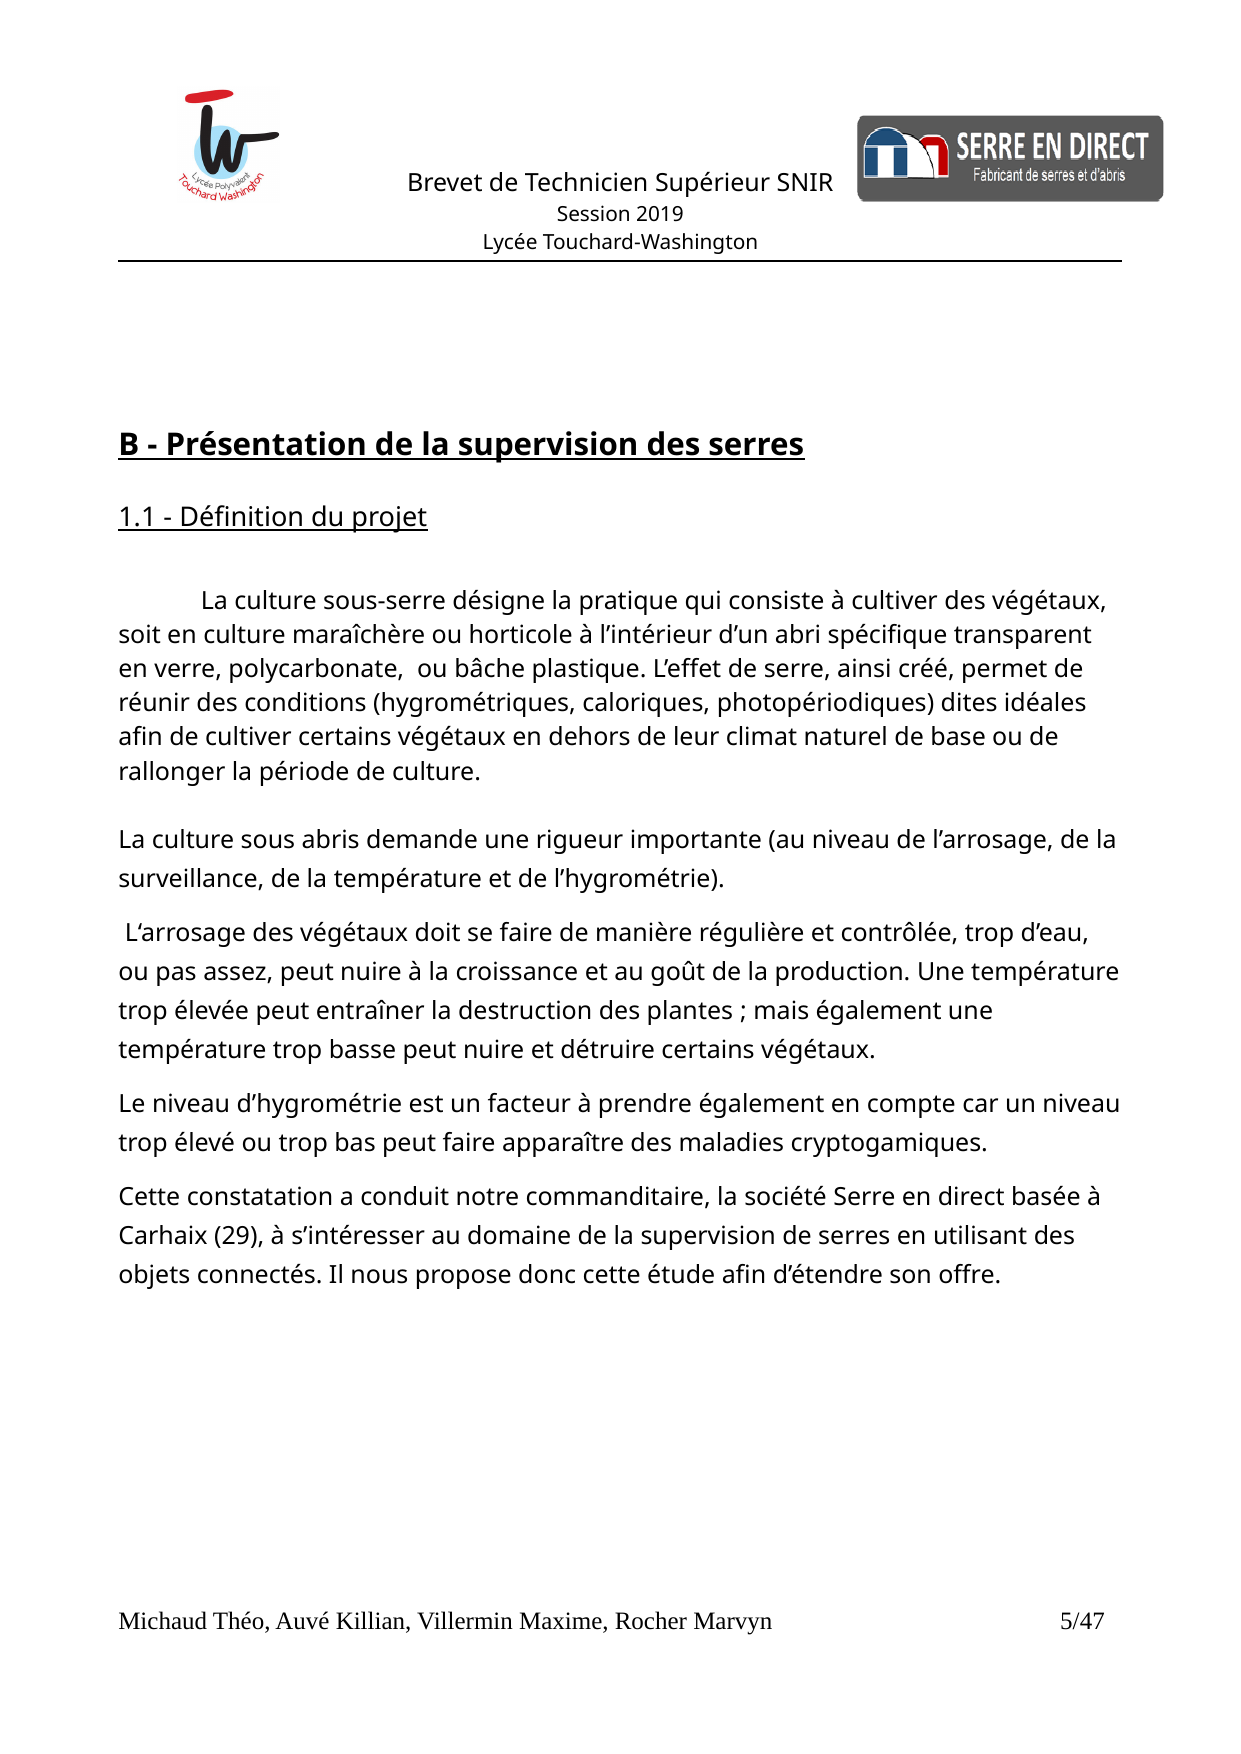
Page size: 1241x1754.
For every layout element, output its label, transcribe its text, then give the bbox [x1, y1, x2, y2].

text Cette constatation a conduit notre commanditaire, la société Serre en direct basée à Carhaix (29), à s’intéresser au domaine de la supervision de serres en utilisant des objets connectés. Il nous propose donc cette étude afin d’étendre son offre. [118, 1178, 1122, 1291]
subtitle 1.1 - Définition du projet [118, 497, 1122, 534]
text La culture sous abris demande une rigueur importante (au niveau de l’arrosage, de la surveillance, de la température et de l’hygrométrie). [118, 821, 1122, 894]
subtitle B - Présentation de la supervision des serres [118, 422, 1122, 464]
text L‘arrosage des végétaux doit se faire de manière régulière et contrôlée, trop d’eau, ou pas assez, peut nuire à la croissance et au goût de la production. Une température trop élevée peut entraîner la destruction des plantes ; mais également une température trop basse peut nuire et détruire certains végétaux. [118, 914, 1122, 1066]
text Le niveau d’hygrométrie est un facteur à prendre également en compte car un niveau trop élevé ou trop bas peut faire apparaître des maladies cryptogamiques. [118, 1085, 1122, 1159]
picture [852, 113, 1167, 206]
picture [176, 86, 281, 203]
text La culture sous-serre désigne la pratique qui consiste à cultiver des végétaux, soit en culture maraîchère ou horticole à l’intérieur d’un abri spécifique transparent en verre, polycarbonate, ou bâche plastique. L’effet de serre, ainsi créé, permet de réunir des conditions (hygrométriques, caloriques, photopériodiques) dites idéales afin de cultiver certains végétaux en dehors de leur climat naturel de base ou de rallonger la période de culture. [118, 583, 1122, 787]
